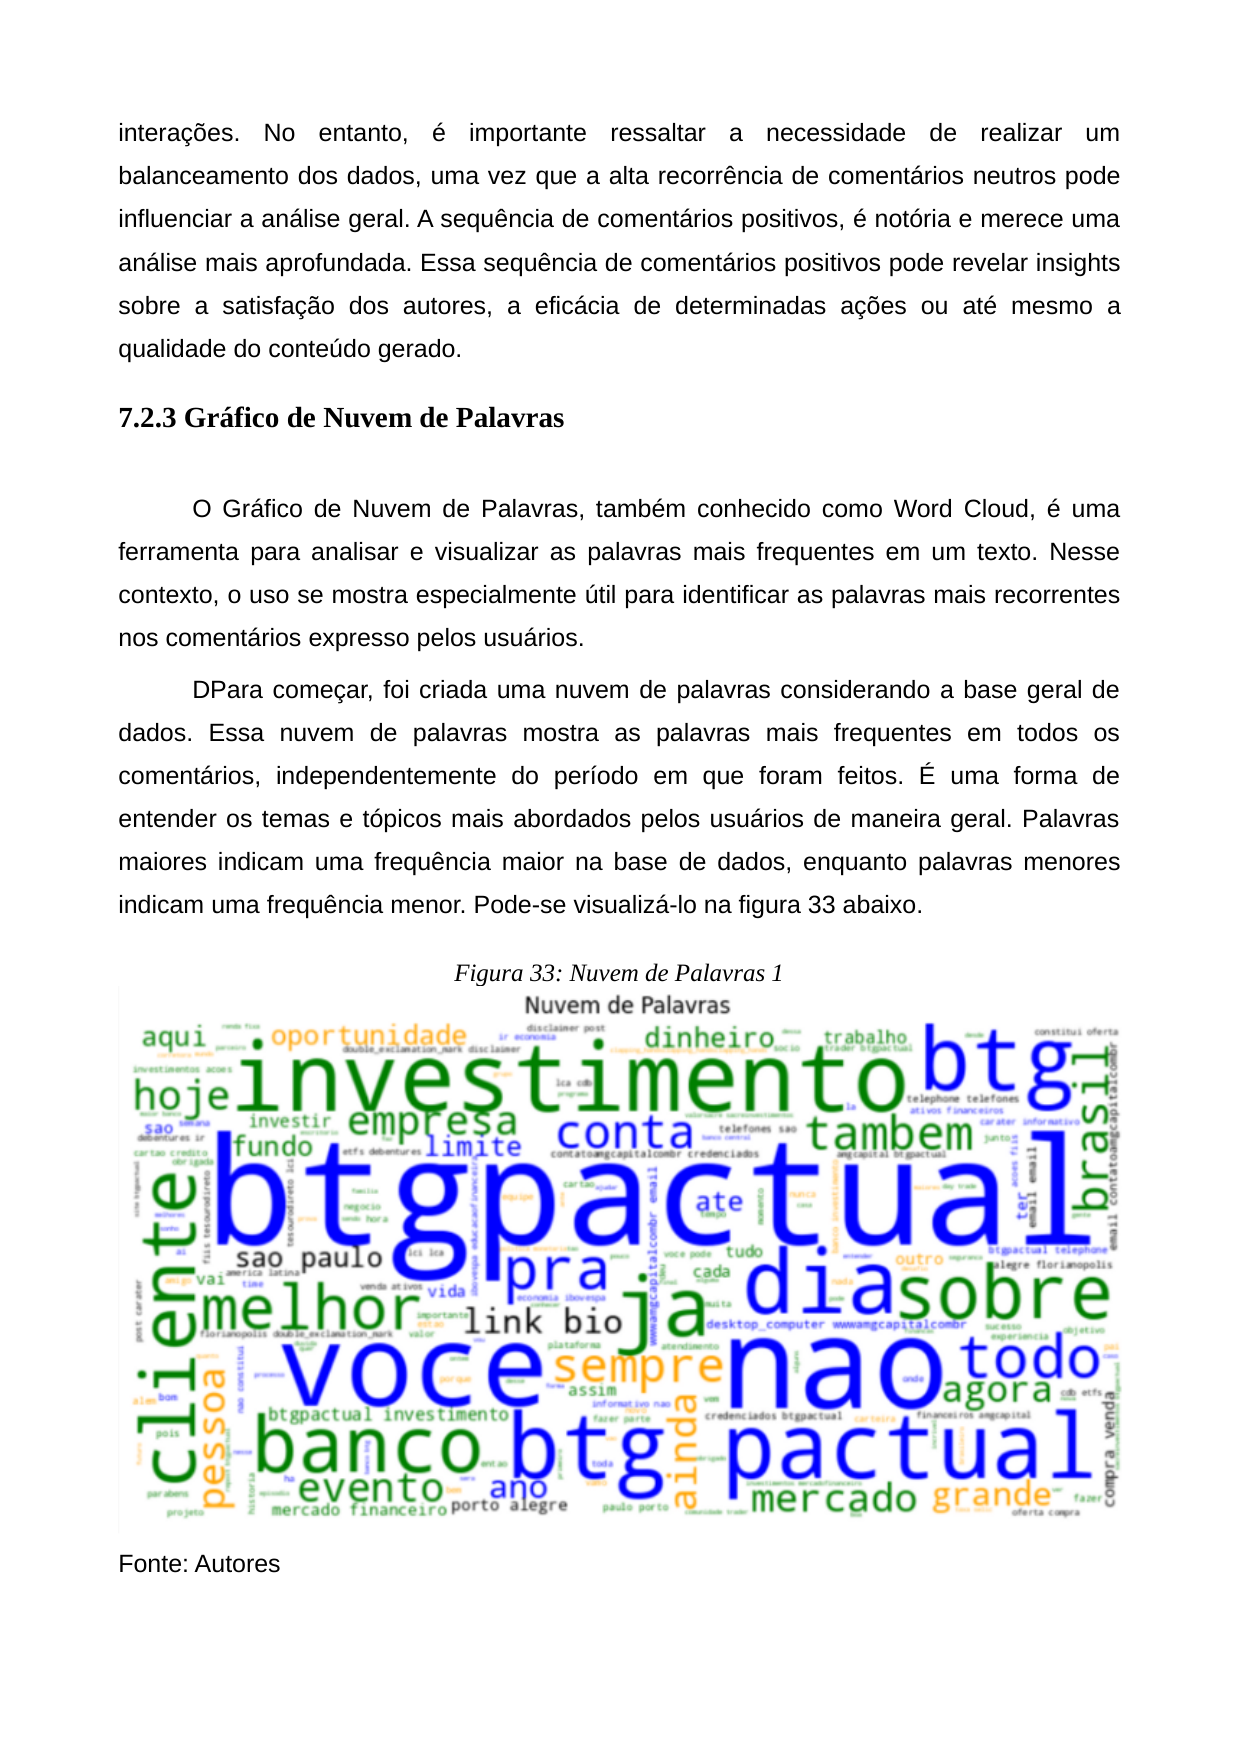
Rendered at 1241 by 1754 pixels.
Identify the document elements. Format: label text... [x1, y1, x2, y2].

text O Gráfico de Nuvem de Palavras, também conhecido como Word Cloud, é uma ferramenta para analisar e visualizar as palavras mais frequentes em um texto. Nesse contexto, o uso se mostra especialmente útil para identificar as palavras mais recorrentes nos comentários expresso pelos usuários. [118, 494, 1122, 652]
text Fonte: Autores [118, 1542, 1122, 1577]
subtitle 7.2.3 Gráfico de Nuvem de Palavras [118, 400, 1122, 434]
text Figura 33: Nuvem de Palavras 1 [118, 958, 1122, 986]
text DPara começar, foi criada uma nuvem de palavras considerando a base geral de dados. Essa nuvem de palavras mostra as palavras mais frequentes em todos os comentários, independentemente do período em que foram feitos. É uma forma de entender os temas e tópicos mais abordados pelos usuários de maneira geral. Palavras maiores indicam uma frequência maior na base de dados, enquanto palavras menores indicam uma frequência menor. Pode-se visualizá-lo na figura 33 abaixo. [118, 675, 1122, 919]
text [118, 942, 1122, 958]
picture [118, 986, 1123, 1542]
text interações. No entanto, é importante ressaltar a necessidade de realizar um balanceamento dos dados, uma vez que a alta recorrência de comentários neutros pode influenciar a análise geral. A sequência de comentários positivos, é notória e merece uma análise mais aprofundada. Essa sequência de comentários positivos pode revelar insights sobre a satisfação dos autores, a eficácia de determinadas ações ou até mesmo a qualidade do conteúdo gerado. [118, 118, 1122, 362]
